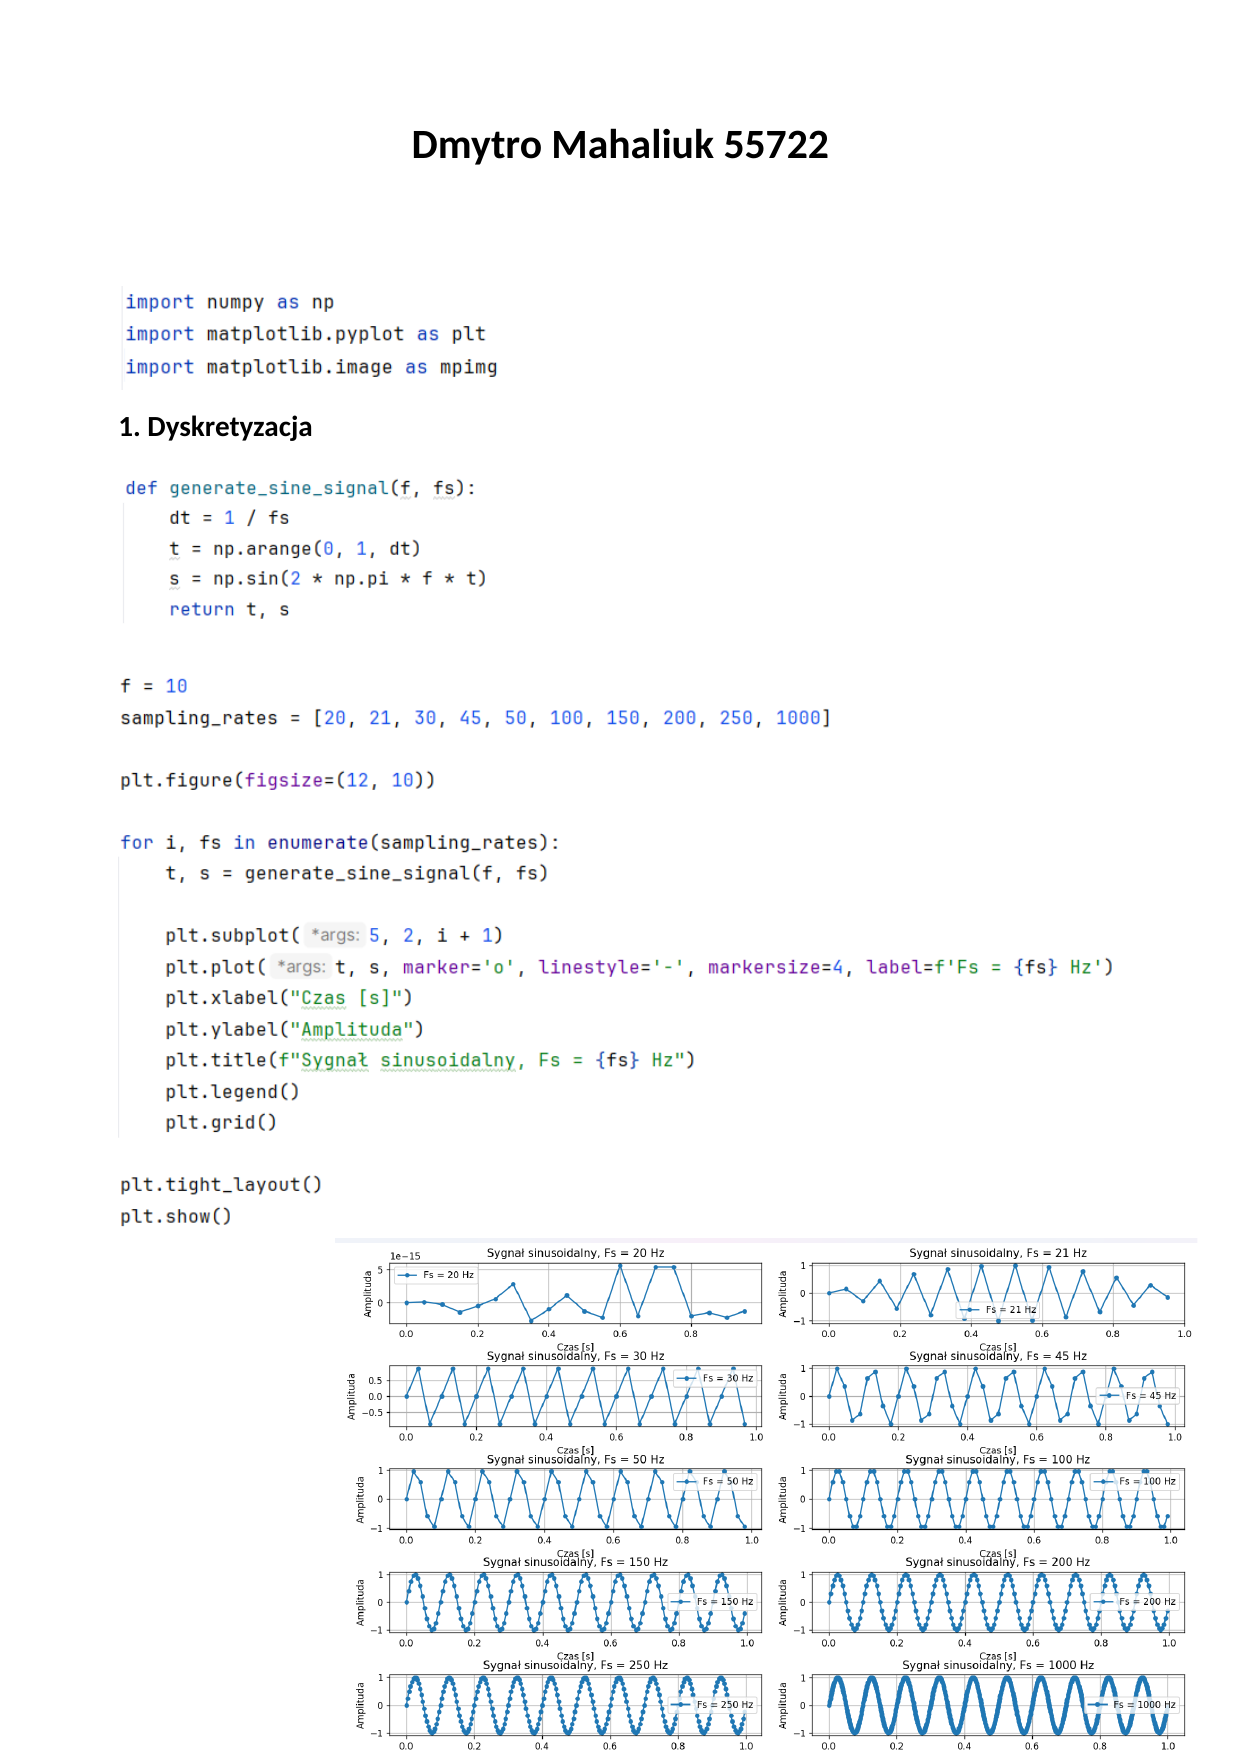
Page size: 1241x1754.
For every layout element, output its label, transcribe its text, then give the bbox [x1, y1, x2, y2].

picture [112, 471, 518, 632]
picture [118, 672, 1198, 1754]
text 1. Dyskretyzacja [118, 372, 1122, 443]
picture [117, 286, 517, 390]
text Dmytro Mahaliuk 55722 [118, 118, 1122, 169]
